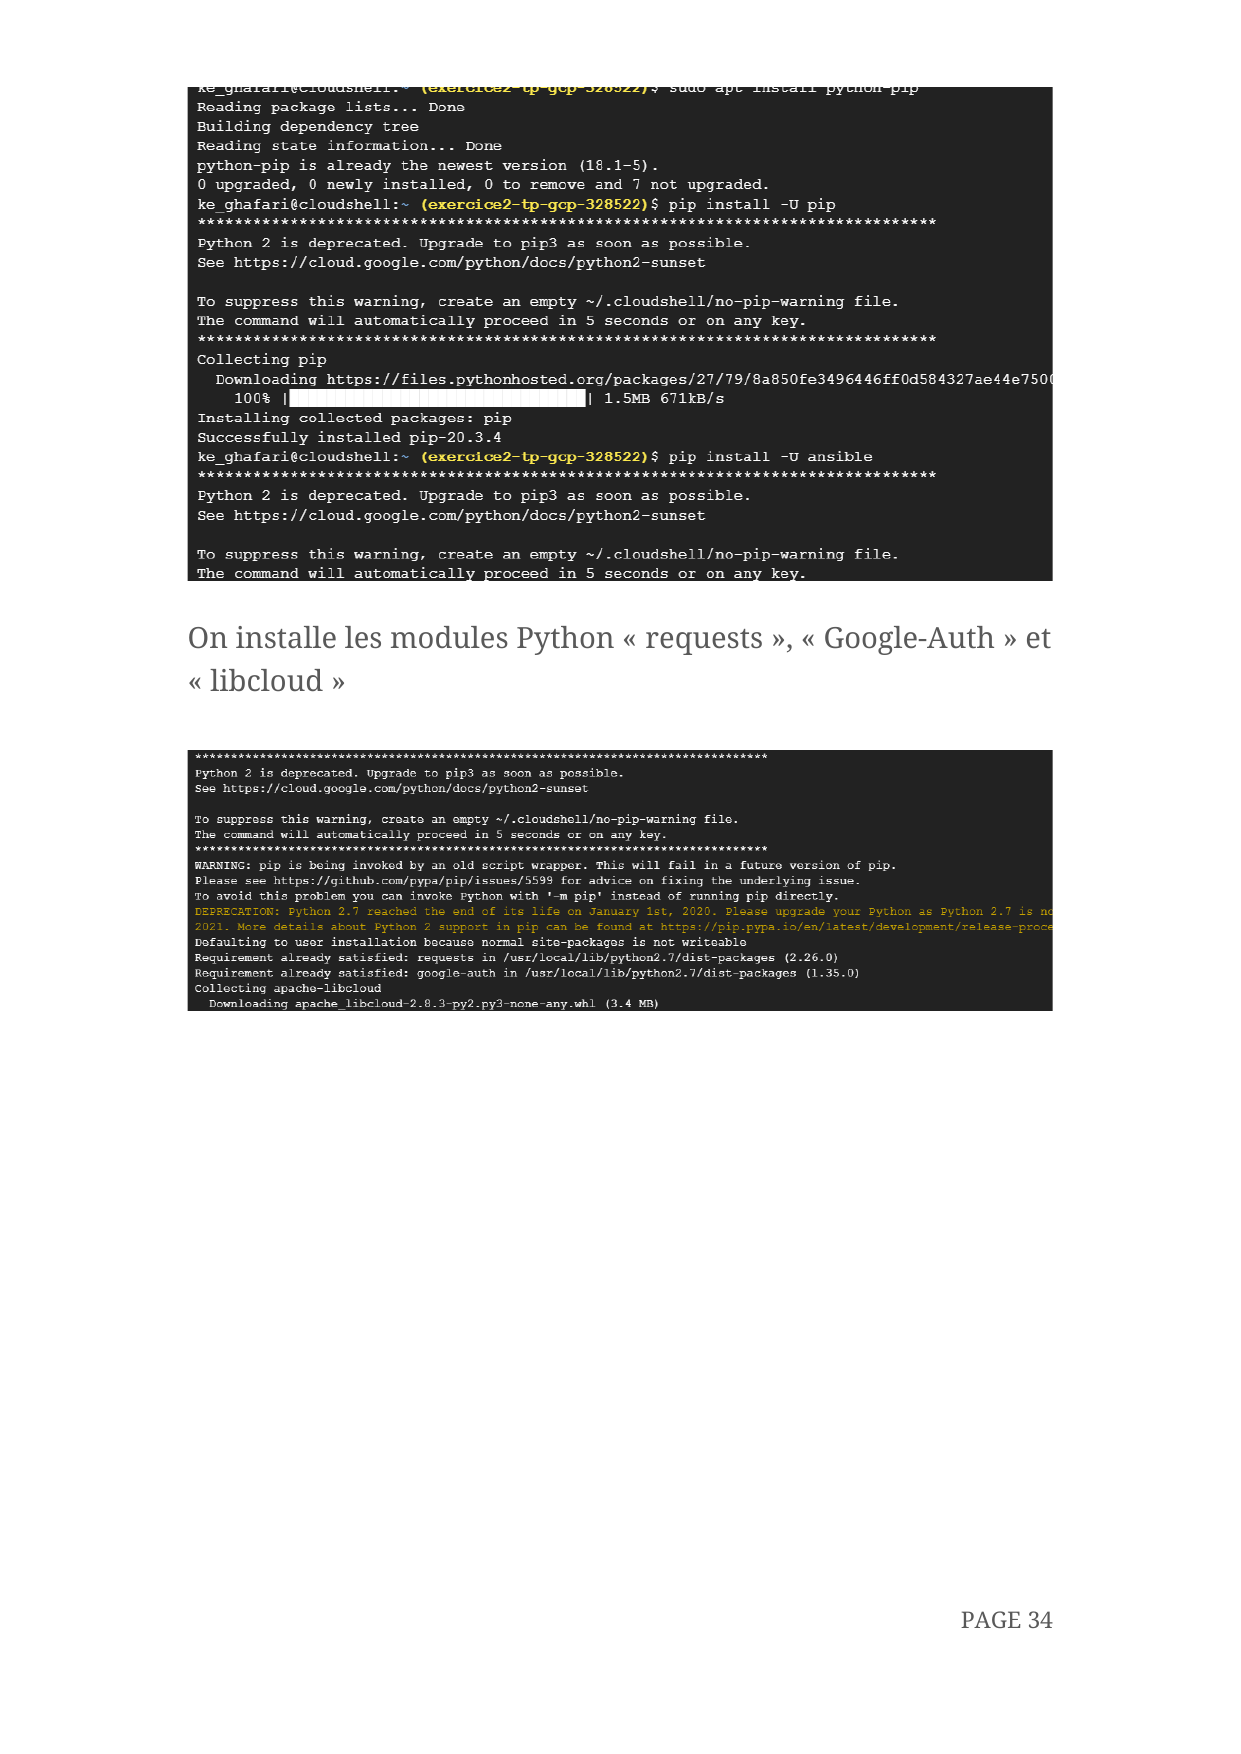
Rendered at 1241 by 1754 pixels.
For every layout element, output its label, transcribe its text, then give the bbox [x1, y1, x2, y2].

text On installe les modules Python « requests », « Google-Auth » et « libcloud » [187, 617, 1053, 700]
